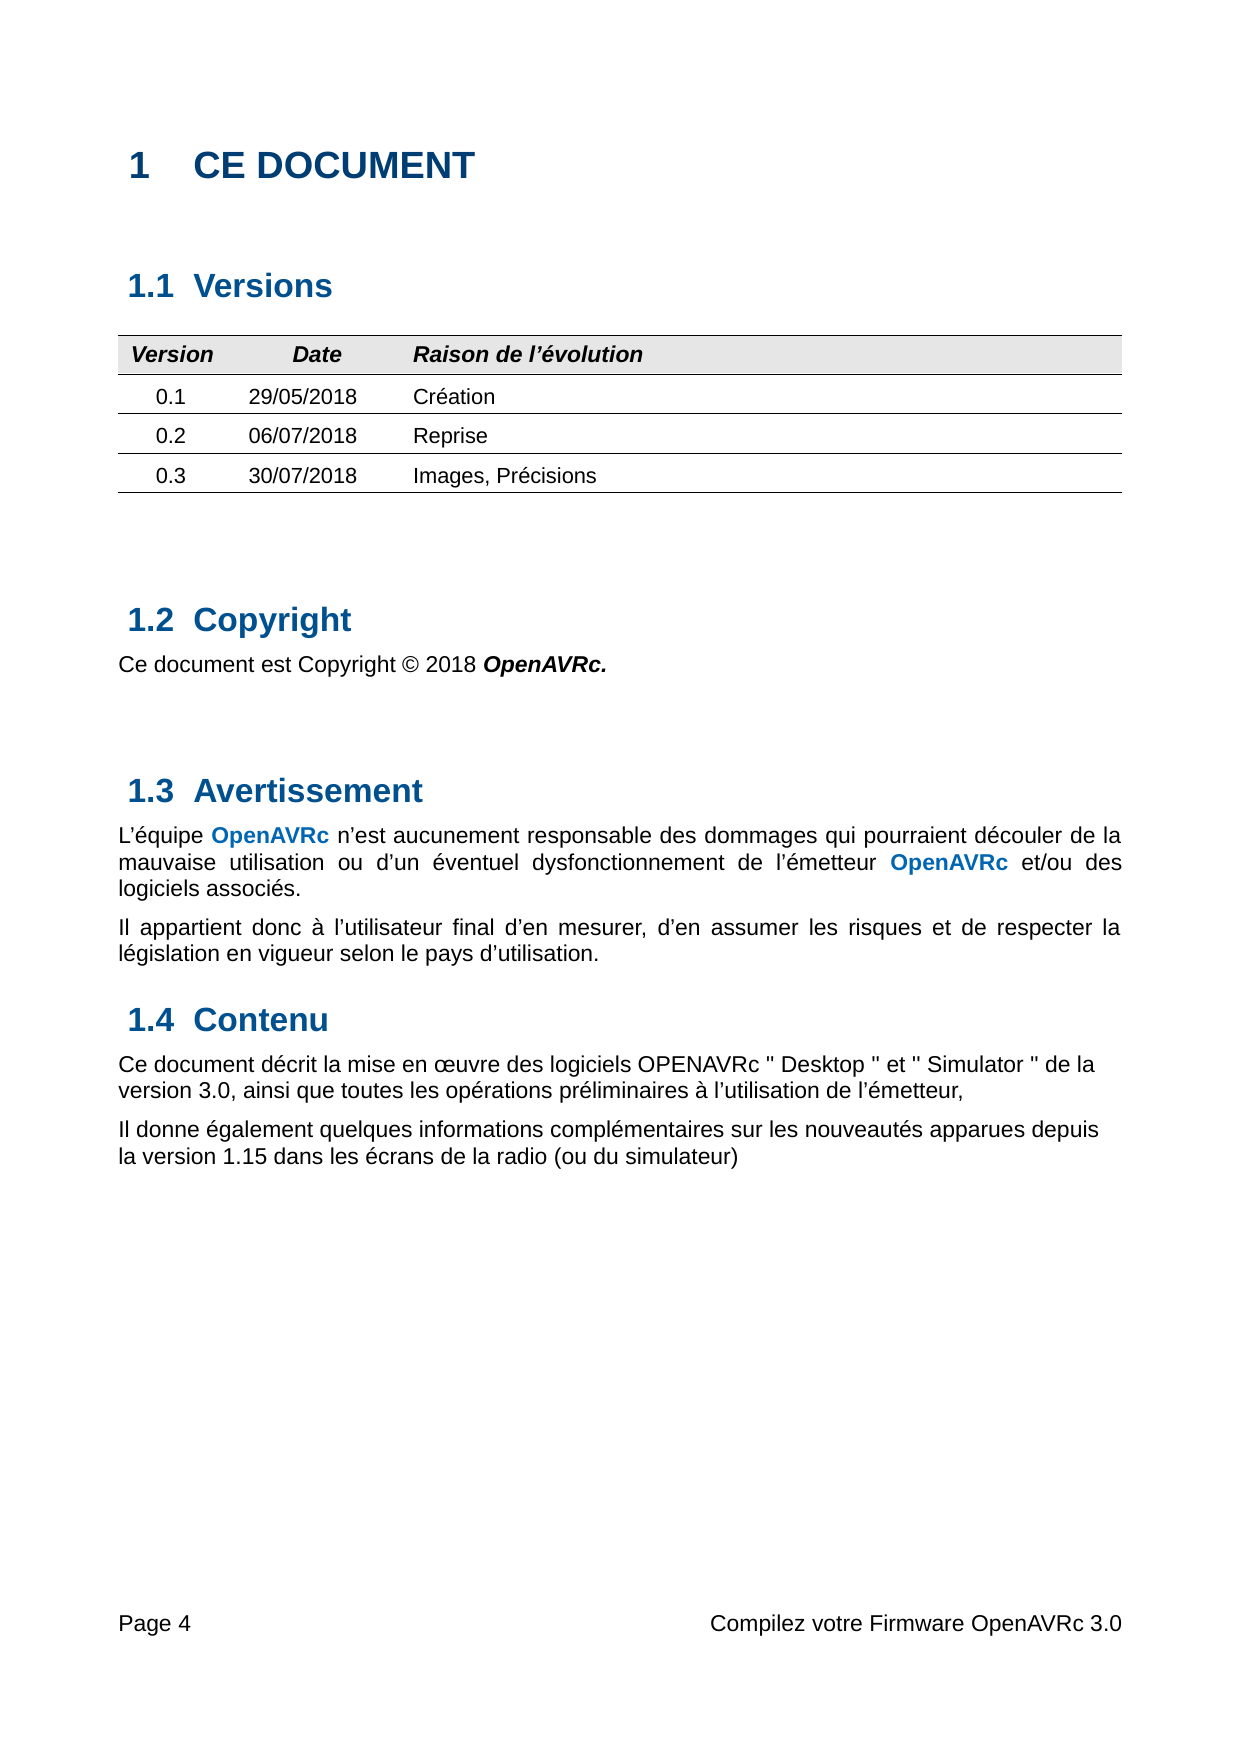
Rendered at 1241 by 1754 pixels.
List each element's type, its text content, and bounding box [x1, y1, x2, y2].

text Ce document décrit la mise en œuvre des logiciels OPENAVRc '' Desktop '' et '' Simulator '' de la version 3.0, ainsi que toutes les opérations préliminaires à l’utilisation de l’émetteur, [118, 1051, 1122, 1104]
table_cell 0.2 [118, 414, 236, 452]
table_header Version [118, 336, 236, 373]
subtitle Avertissement [118, 771, 1122, 810]
table_cell 0.3 [118, 454, 236, 492]
text Il donne également quelques informations complémentaires sur les nouveautés apparues depuis la version 1.15 dans les écrans de la radio (ou du simulateur) [118, 1116, 1122, 1169]
table_cell 29/05/2018 [236, 375, 400, 413]
text L’équipe OpenAVRc n’est aucunement responsable des dommages qui pourraient découler de la mauvaise utilisation ou d’un éventuel dysfonctionnement de l’émetteur OpenAVRc et/ou des logiciels associés. [118, 822, 1122, 901]
table_header Raison de l’évolution [400, 336, 1122, 373]
table_cell Création [400, 375, 1122, 413]
table_cell Images, Précisions [400, 454, 1122, 492]
table_cell 30/07/2018 [236, 454, 400, 492]
subtitle CE DOCUMENT [118, 143, 1122, 187]
text Ce document est Copyright © 2018 OpenAVRc. [118, 651, 1122, 677]
table_cell Reprise [400, 414, 1122, 452]
subtitle Versions [118, 266, 1122, 305]
table_cell 0.1 [118, 375, 236, 413]
subtitle Copyright [118, 600, 1122, 638]
table_header Date [236, 336, 400, 373]
subtitle Contenu [118, 1000, 1122, 1039]
table_cell 06/07/2018 [236, 414, 400, 452]
text Il appartient donc à l’utilisateur final d’en mesurer, d’en assumer les risques et de respecter la législation en vigueur selon le pays d’utilisation. [118, 914, 1122, 967]
